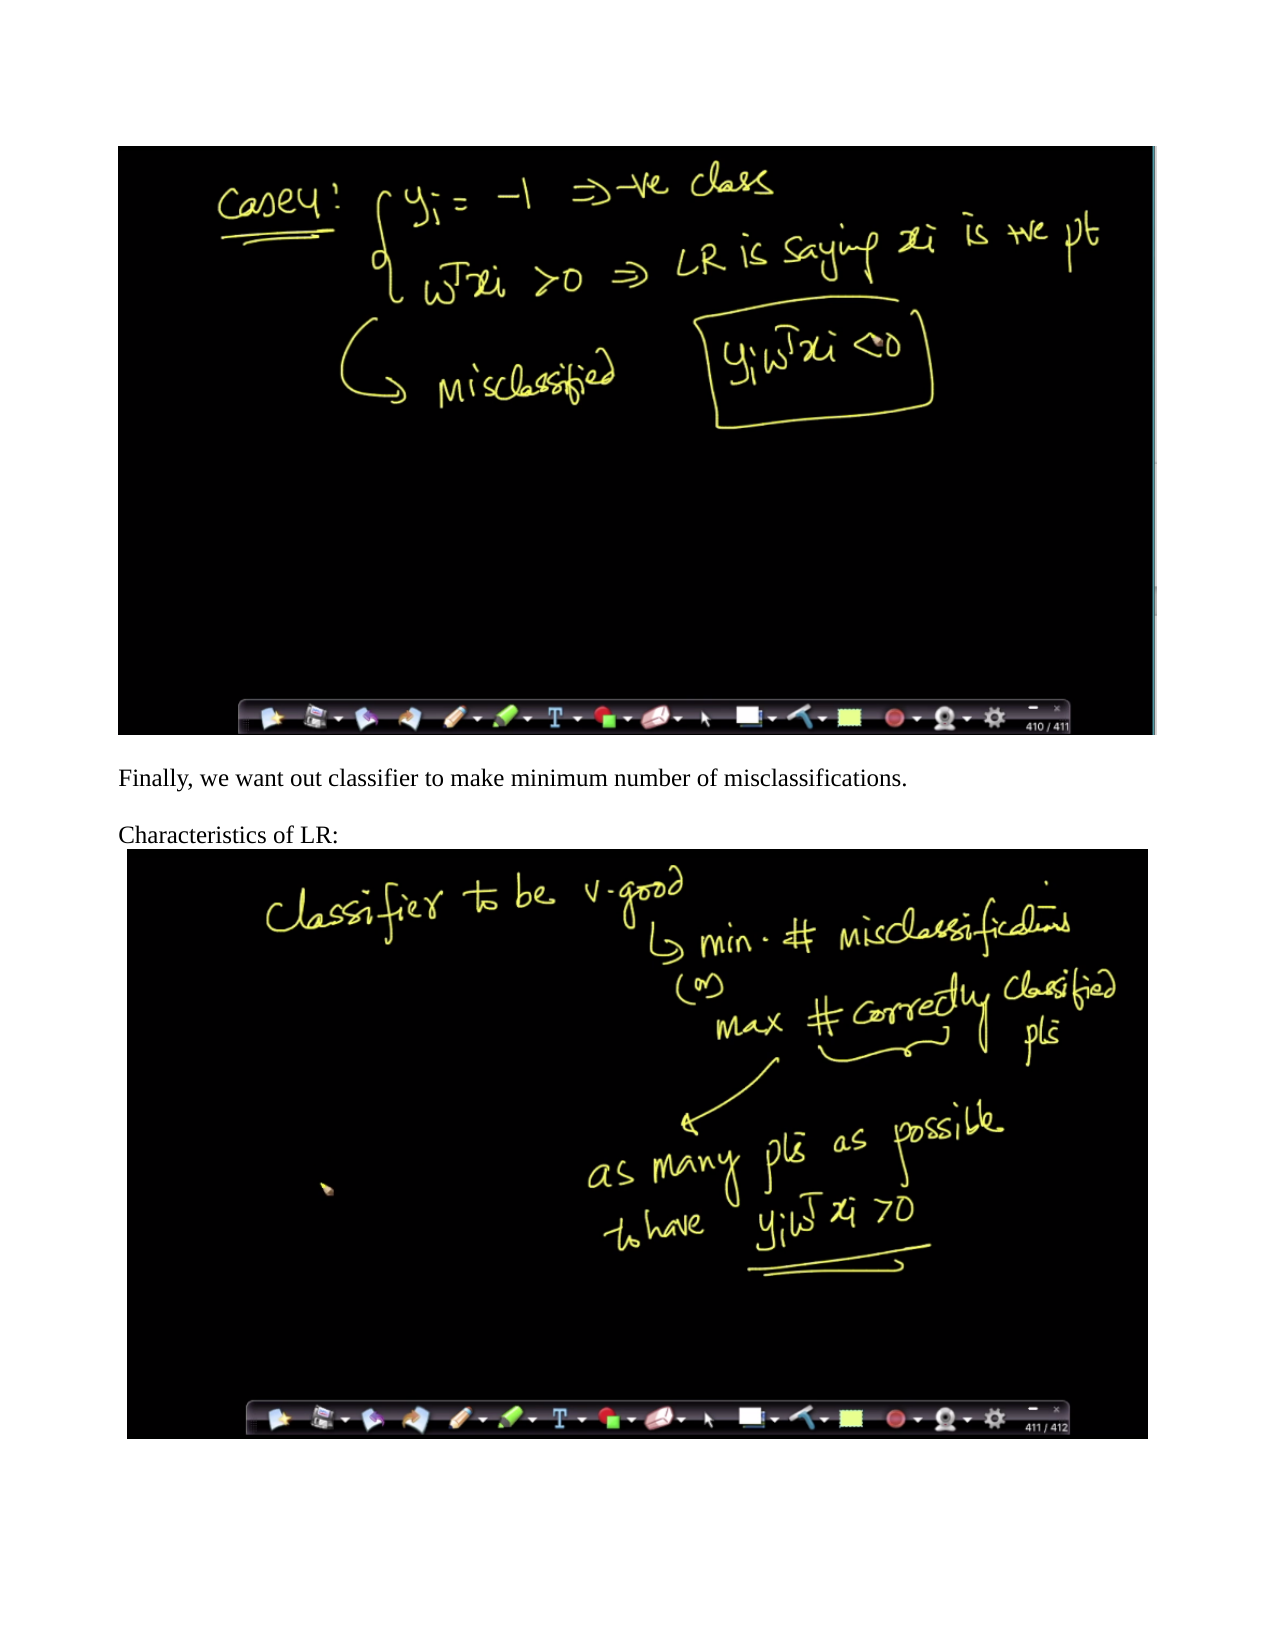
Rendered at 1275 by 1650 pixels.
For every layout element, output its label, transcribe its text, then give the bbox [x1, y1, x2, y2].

picture [127, 849, 1148, 1439]
text Characteristics of LR: [118, 821, 1157, 849]
picture [118, 146, 1157, 735]
text Finally, we want out classifier to make minimum number of misclassifications. [118, 763, 1157, 792]
